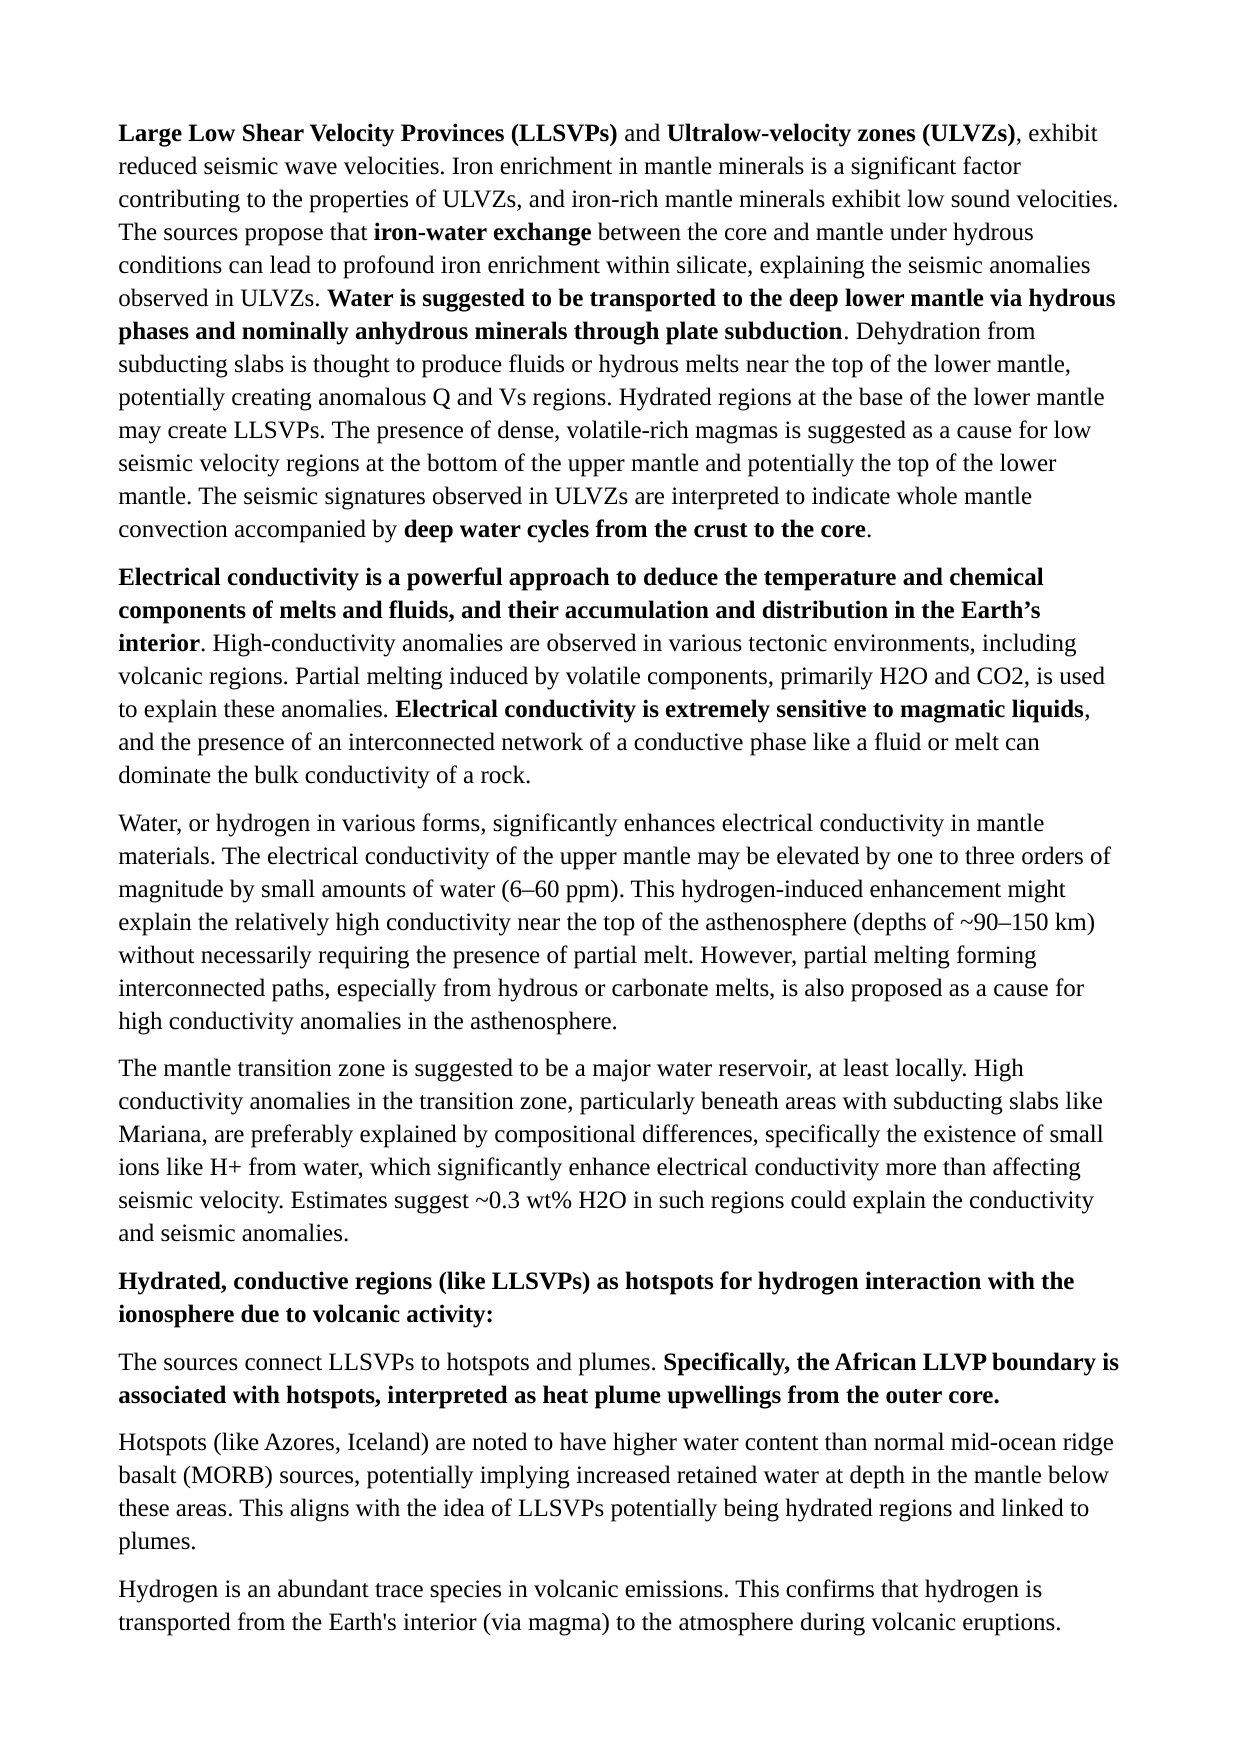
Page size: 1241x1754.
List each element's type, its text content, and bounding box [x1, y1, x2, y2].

text Water, or hydrogen in various forms, significantly enhances electrical conductivity in mantle materials. The electrical conductivity of the upper mantle may be elevated by one to three orders of magnitude by small amounts of water (6–60 ppm). This hydrogen-induced enhancement might explain the relatively high conductivity near the top of the asthenosphere (depths of ~90–150 km) without necessarily requiring the presence of partial melt. However, partial melting forming interconnected paths, especially from hydrous or carbonate melts, is also proposed as a cause for high conductivity anomalies in the asthenosphere. [118, 808, 1122, 1034]
text Hotspots (like Azores, Iceland) are noted to have higher water content than normal mid-ocean ridge basalt (MORB) sources, potentially implying increased retained water at depth in the mantle below these areas. This aligns with the idea of LLSVPs potentially being hydrated regions and linked to plumes. [118, 1427, 1122, 1555]
text Hydrated, conductive regions (like LLSVPs) as hotspots for hydrogen interaction with the ionosphere due to volcanic activity: [118, 1266, 1122, 1328]
text The sources connect LLSVPs to hotspots and plumes. Specifically, the African LLVP boundary is associated with hotspots, interpreted as heat plume upwellings from the outer core. [118, 1347, 1122, 1408]
text Electrical conductivity is a powerful approach to deduce the temperature and chemical components of melts and fluids, and their accumulation and distribution in the Earth’s interior. High-conductivity anomalies are observed in various tectonic environments, including volcanic regions. Partial melting induced by volatile components, primarily H2O and CO2, is used to explain these anomalies. Electrical conductivity is extremely sensitive to magmatic liquids, and the presence of an interconnected network of a conductive phase like a fluid or melt can dominate the bulk conductivity of a rock. [118, 562, 1122, 789]
text The mantle transition zone is suggested to be a major water reservoir, at least locally. High conductivity anomalies in the transition zone, particularly beneath areas with subducting slabs like Mariana, are preferably explained by compositional differences, specifically the existence of small ions like H+ from water, which significantly enhance electrical conductivity more than affecting seismic velocity. Estimates suggest ~0.3 wt% H2O in such regions could explain the conductivity and seismic anomalies. [118, 1053, 1122, 1247]
text Hydrogen is an abundant trace species in volcanic emissions. This confirms that hydrogen is transported from the Earth's interior (via magma) to the atmosphere during volcanic eruptions. [118, 1574, 1122, 1636]
text Large Low Shear Velocity Provinces (LLSVPs) and Ultralow-velocity zones (ULVZs), exhibit reduced seismic wave velocities. Iron enrichment in mantle minerals is a significant factor contributing to the properties of ULVZs, and iron-rich mantle minerals exhibit low sound velocities. The sources propose that iron-water exchange between the core and mantle under hydrous conditions can lead to profound iron enrichment within silicate, explaining the seismic anomalies observed in ULVZs. Water is suggested to be transported to the deep lower mantle via hydrous phases and nominally anhydrous minerals through plate subduction. Dehydration from subducting slabs is thought to produce fluids or hydrous melts near the top of the lower mantle, potentially creating anomalous Q and Vs regions. Hydrated regions at the base of the lower mantle may create LLSVPs. The presence of dense, volatile-rich magmas is suggested as a cause for low seismic velocity regions at the bottom of the upper mantle and potentially the top of the lower mantle. The seismic signatures observed in ULVZs are interpreted to indicate whole mantle convection accompanied by deep water cycles from the crust to the core. [118, 118, 1122, 543]
